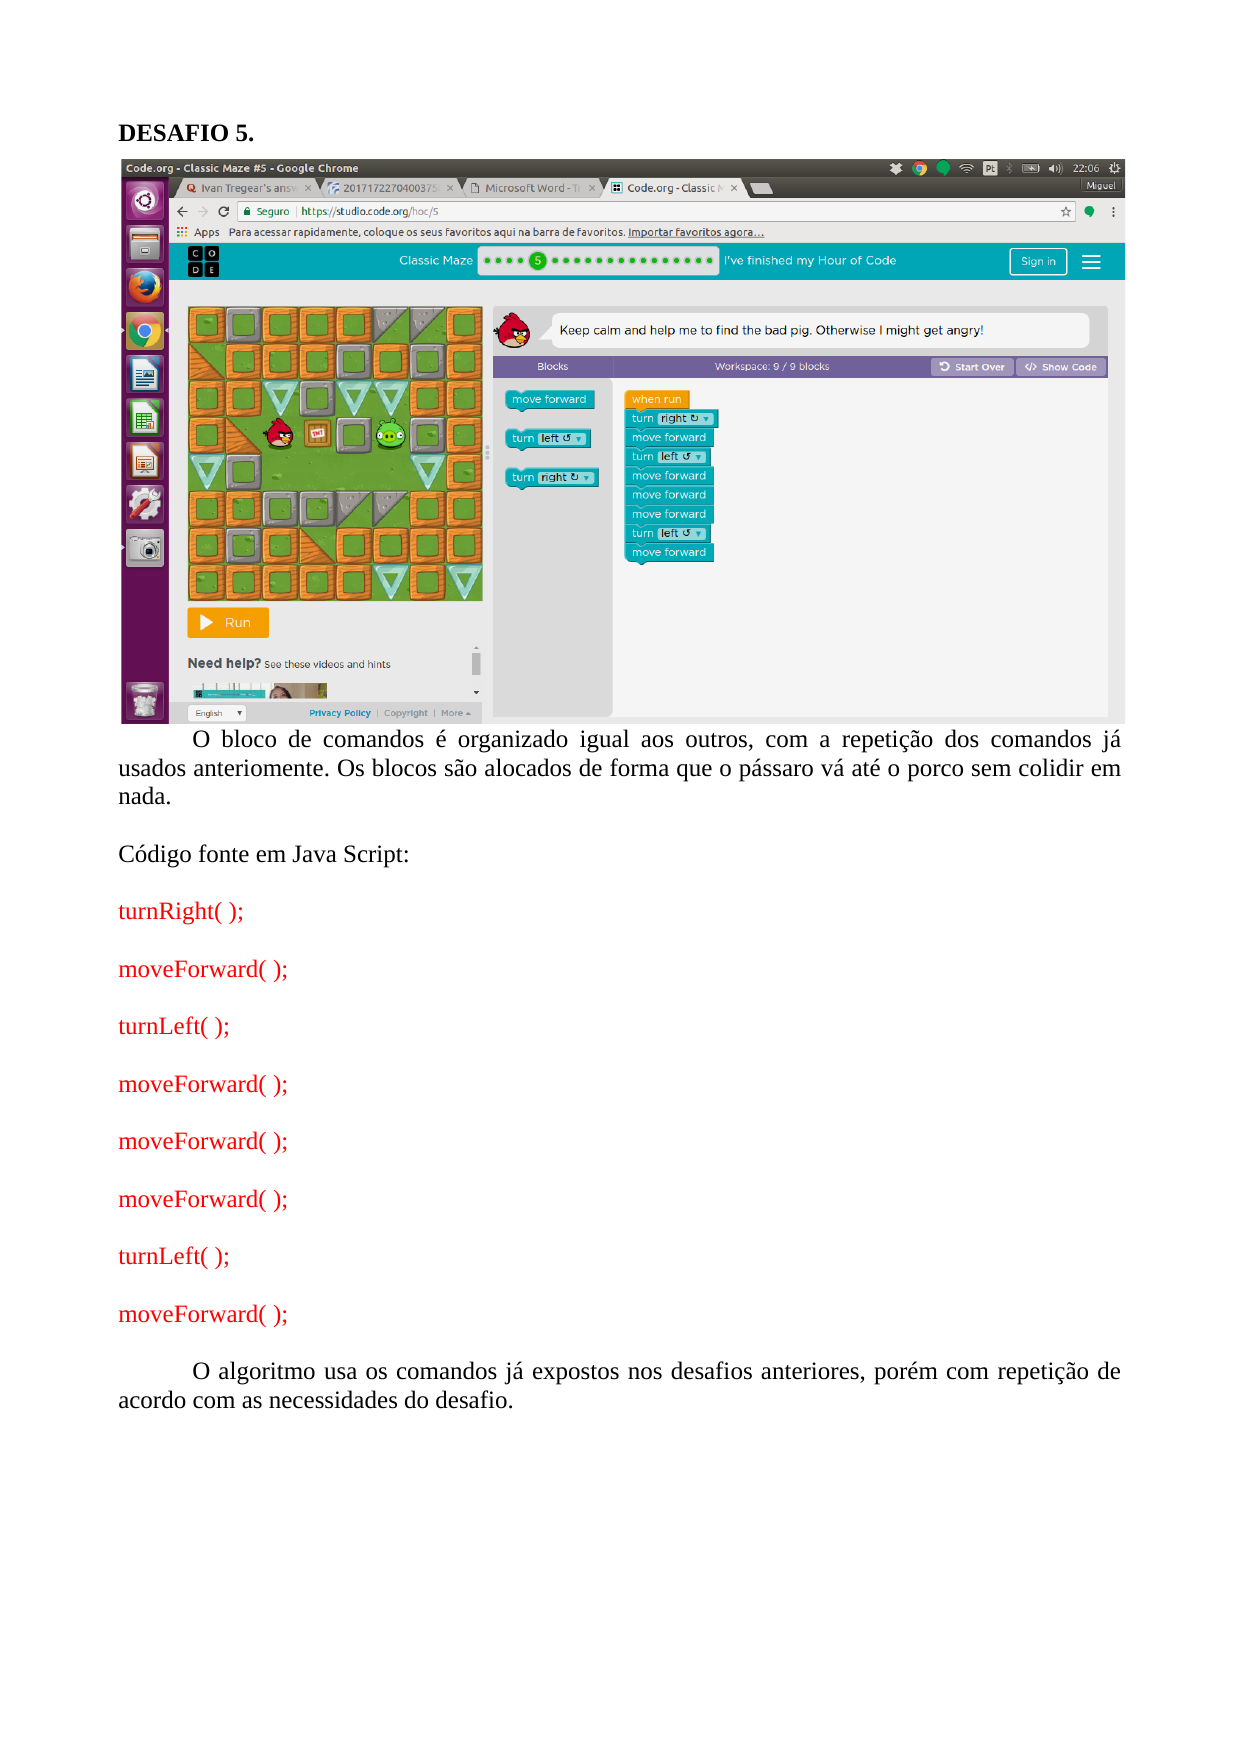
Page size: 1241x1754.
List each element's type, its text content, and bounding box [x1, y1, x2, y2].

text moveForward( ); [118, 1126, 1122, 1155]
text moveForward( ); [118, 1069, 1122, 1098]
text moveForward( ); [118, 1299, 1122, 1328]
text turnRight( ); [118, 896, 1122, 925]
text O bloco de comandos é organizado igual aos outros, com a repetição dos comandos já usados anteriomente. Os blocos são alocados de forma que o pássaro vá até o porco sem colidir em nada. [118, 147, 1122, 810]
text turnLeft( ); [118, 1011, 1122, 1040]
text O algoritmo usa os comandos já expostos nos desafios anteriores, porém com repetição de acordo com as necessidades do desafio. [118, 1356, 1122, 1414]
text DESAFIO 5. [118, 118, 1122, 147]
text turnLeft( ); [118, 1241, 1122, 1270]
text moveForward( ); [118, 1184, 1122, 1213]
text Código fonte em Java Script: [118, 839, 1122, 868]
picture [121, 159, 1126, 724]
text moveForward( ); [118, 954, 1122, 983]
